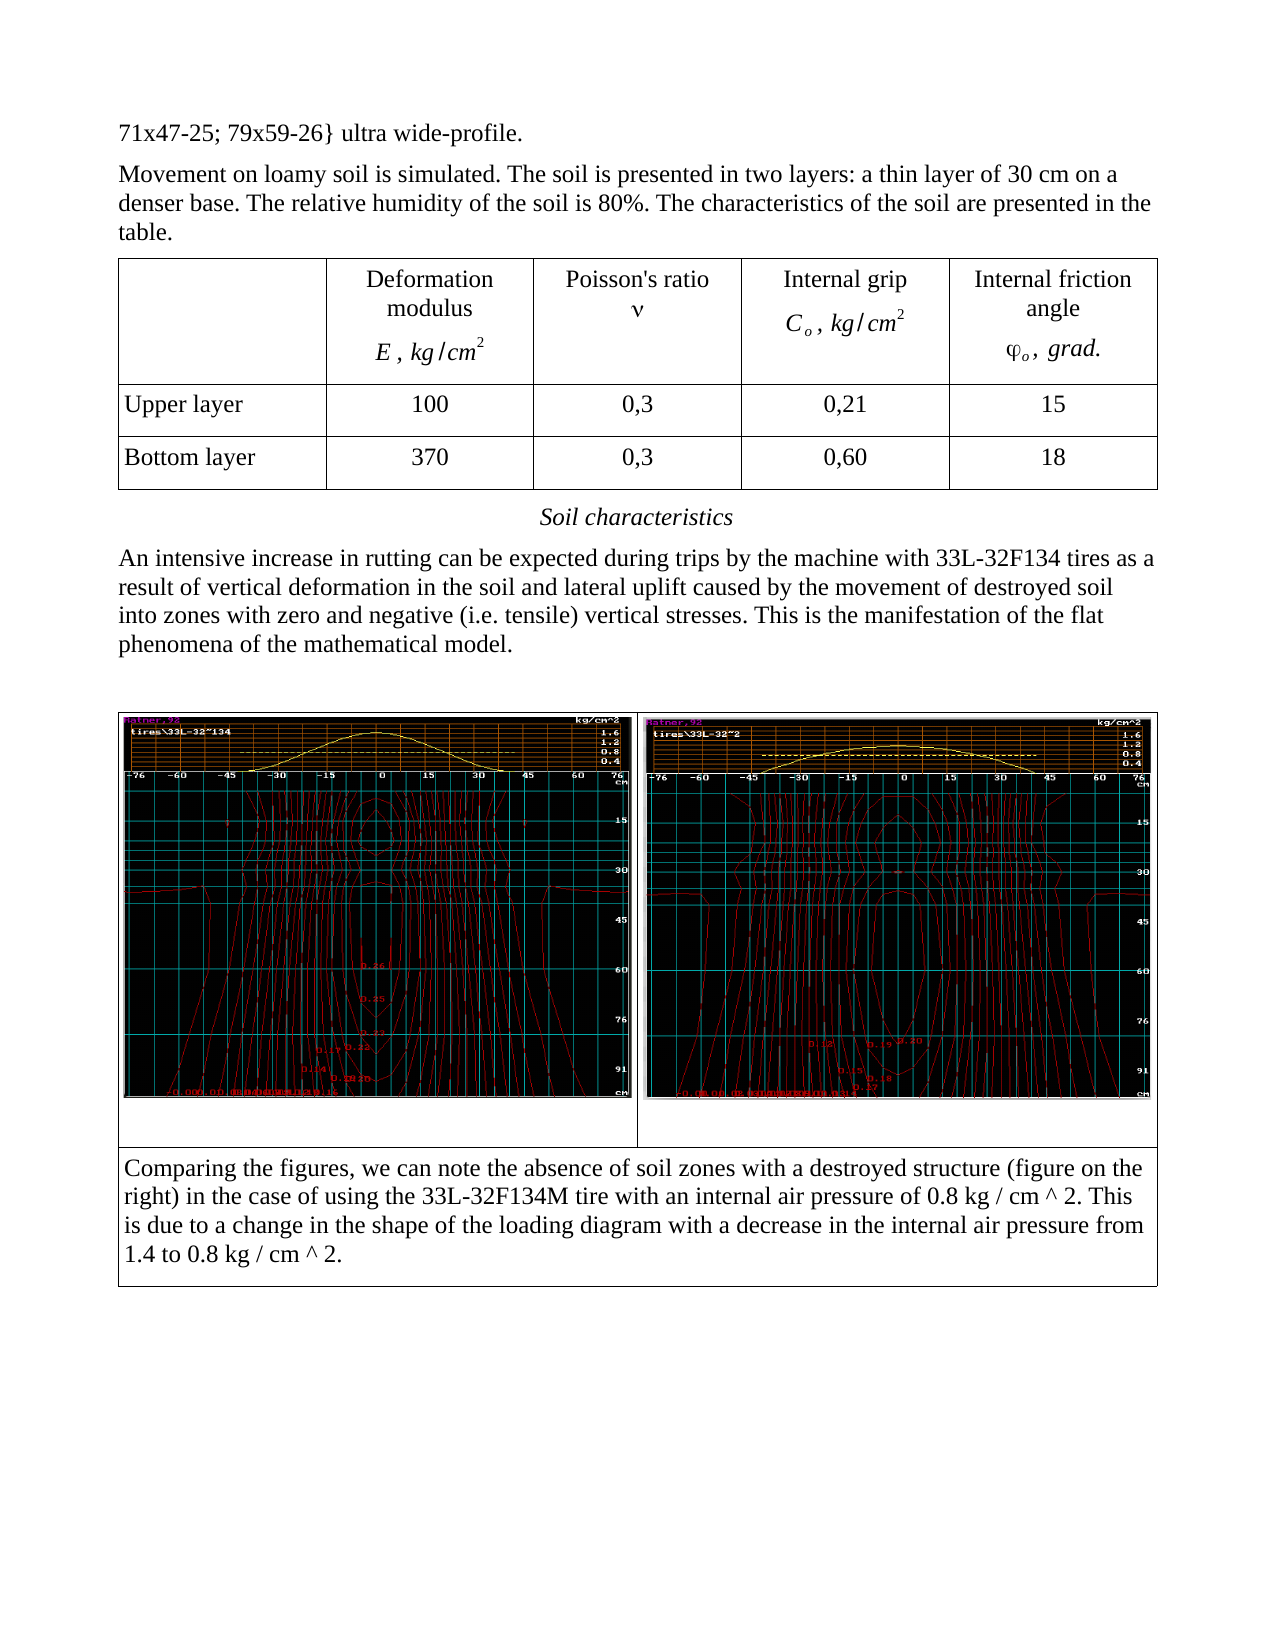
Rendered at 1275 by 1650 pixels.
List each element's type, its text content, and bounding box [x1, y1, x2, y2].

table_cell 370 [327, 437, 533, 489]
table_header [638, 713, 1157, 1147]
text Movement on loamy soil is simulated. The soil is presented in two layers: a thin layer of 30 cm on a denser base. The relative humidity of the soil is 80%. The characteristics of the soil are presented in the table. [118, 159, 1157, 246]
picture [643, 717, 1152, 1100]
table_header [119, 259, 326, 384]
table_header Deformation modulus [327, 259, 533, 384]
table_header Internal grip [742, 259, 949, 384]
table_cell 0,3 [534, 385, 741, 436]
table_header [119, 713, 637, 1147]
table_cell Bottom layer [119, 437, 326, 489]
table_header Internal friction angle [950, 259, 1157, 384]
table_header Poisson's ratio [534, 259, 741, 384]
table_cell Upper layer [119, 385, 326, 436]
table_cell Comparing the figures, we can note the absence of soil zones with a destroyed structure (figure on the right) in the case of using the 33L-32F134M tire with an internal air pressure of 0.8 kg / cm ^ 2. This is due to a change in the shape of the loading diagram with a decrease in the internal air pressure from 1.4 to 0.8 kg / cm ^ 2. [119, 1148, 1157, 1286]
table_cell 0,21 [742, 385, 949, 436]
table_cell 0,3 [534, 437, 741, 489]
table_cell 0,60 [742, 437, 949, 489]
text Soil characteristics [118, 502, 1157, 531]
table_cell 100 [327, 385, 533, 436]
table_cell 15 [950, 385, 1157, 436]
text 71x47-25; 79x59-26} ultra wide-profile. [118, 118, 1157, 147]
table_cell 18 [950, 437, 1157, 489]
text An intensive increase in rutting can be expected during trips by the machine with 33L-32F134 tires as a result of vertical deformation in the soil and lateral uplift caused by the movement of destroyed soil into zones with zero and negative (i.e. tensile) vertical stresses. This is the manifestation of the flat phenomena of the mathematical model. [118, 543, 1157, 658]
picture [123, 717, 632, 1098]
